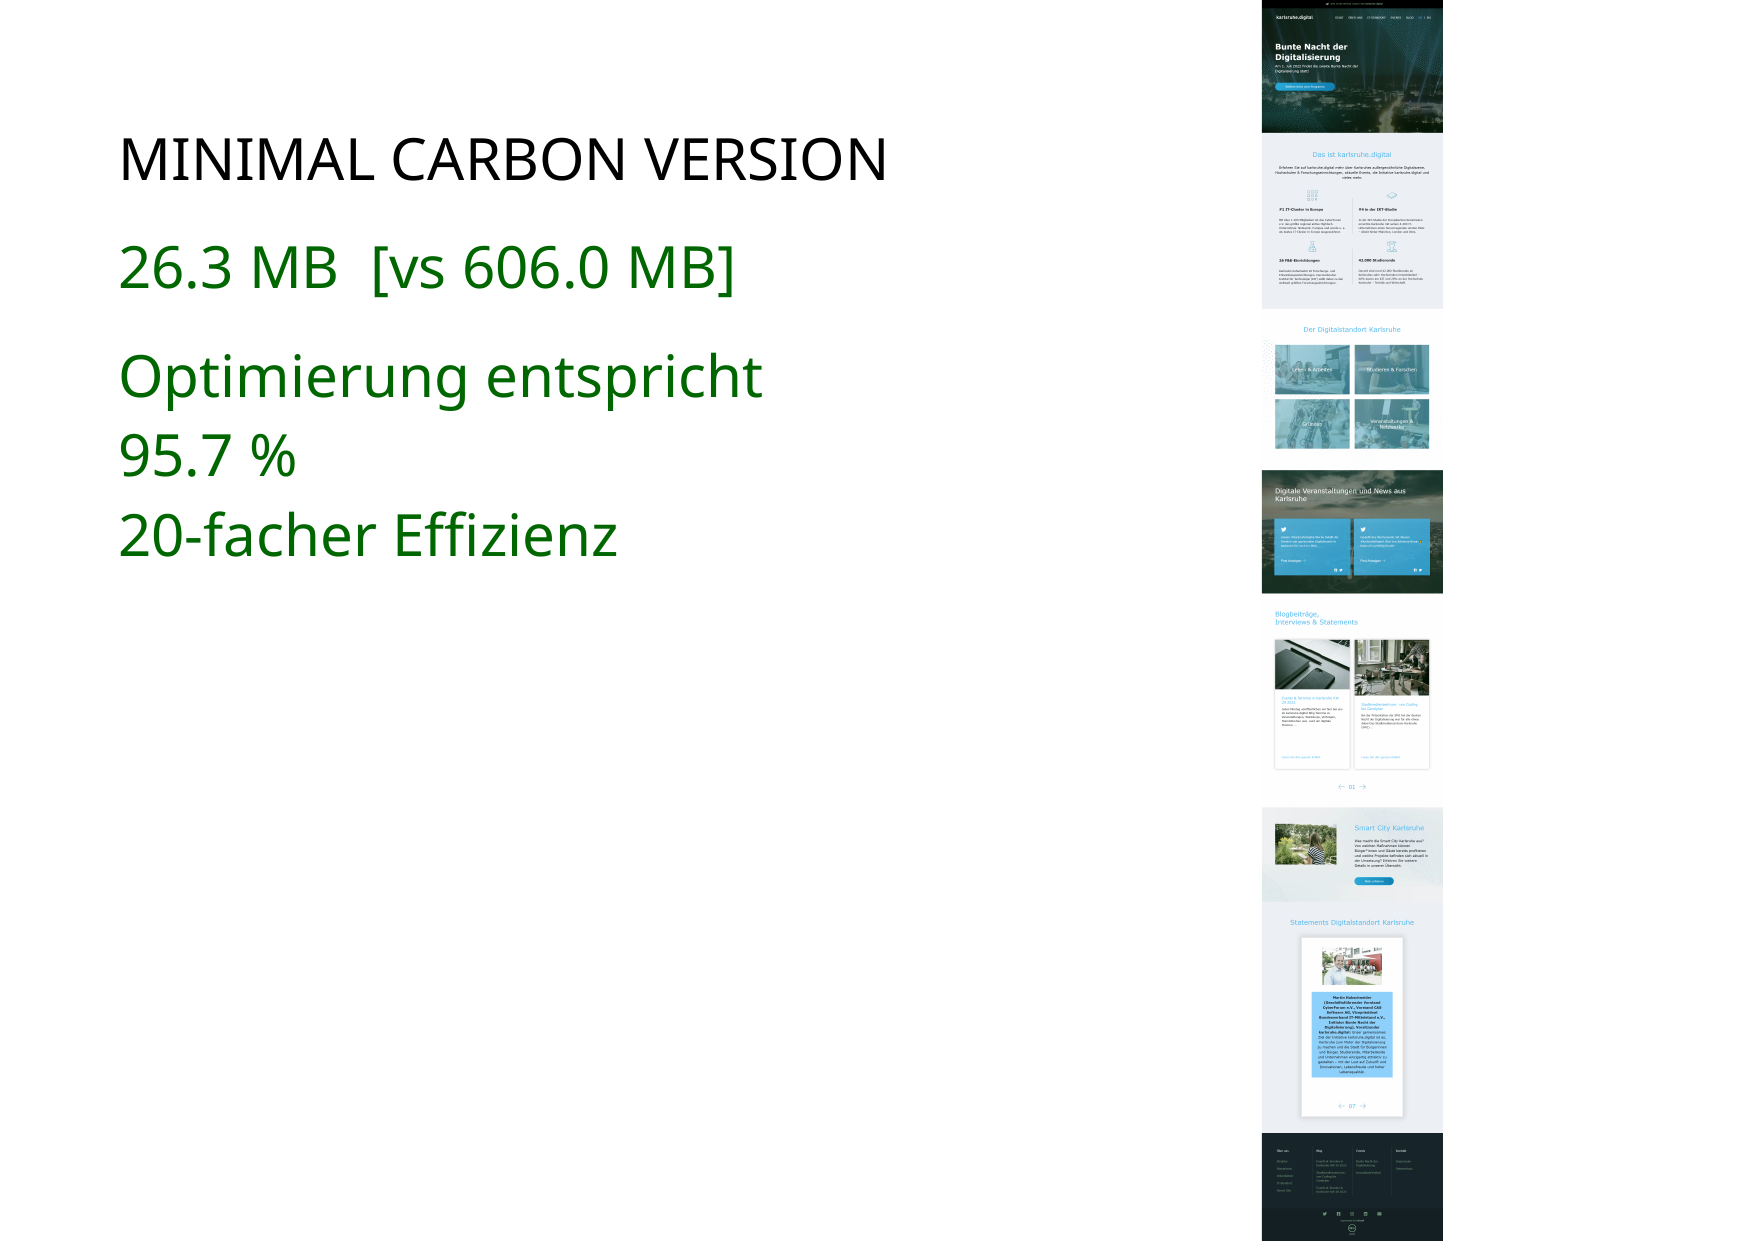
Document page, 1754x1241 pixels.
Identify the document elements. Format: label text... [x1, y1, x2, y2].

text [1443, 118, 1636, 198]
picture [1261, 0, 1443, 1241]
text 95.7 % [118, 414, 1261, 493]
text [1443, 334, 1636, 414]
text 26.3 MB [vs 606.0 MB] [118, 226, 1261, 306]
text [1443, 493, 1636, 573]
text Optimierung entspricht [118, 334, 1261, 414]
text [1443, 226, 1636, 306]
text [1443, 414, 1636, 493]
text 20-facher Effizienz [118, 493, 1261, 573]
text MINIMAL CARBON VERSION [118, 118, 1261, 198]
